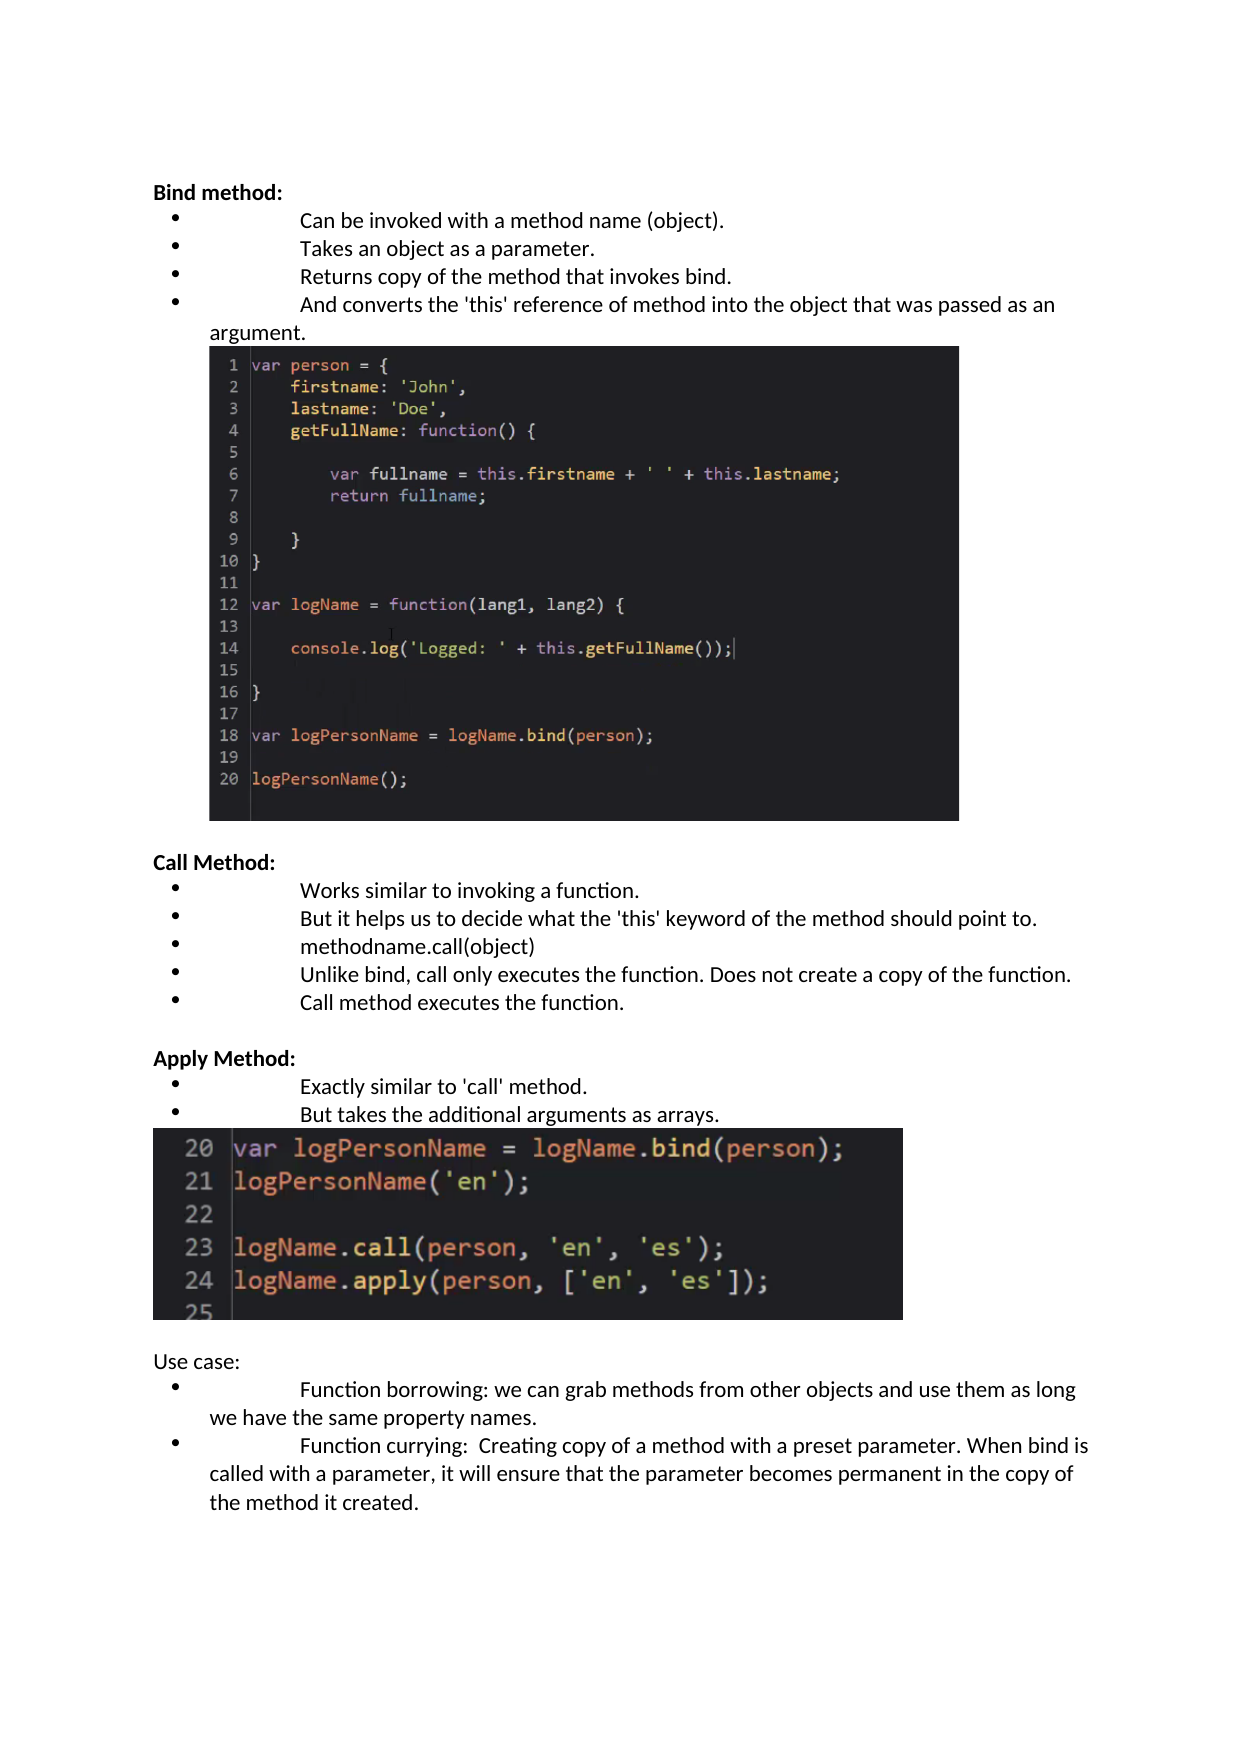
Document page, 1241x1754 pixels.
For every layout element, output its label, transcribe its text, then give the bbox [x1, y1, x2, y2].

list Exactly similar to 'call' method. [172, 1072, 1090, 1100]
picture [153, 1128, 903, 1320]
list Function currying: Creating copy of a method with a preset parameter. When bind is called with a parameter, it will ensure that the parameter becomes permanent in the copy of the method it created. [172, 1432, 1090, 1516]
list Call method executes the function. [172, 988, 1090, 1016]
list Returns copy of the method that invokes bind. [172, 262, 1090, 290]
list Unlike bind, call only executes the function. Does not create a copy of the function. [172, 960, 1090, 988]
list Works similar to invoking a function. [172, 876, 1090, 904]
text Use case: [153, 1347, 1090, 1376]
list Can be invoked with a method name (object). [172, 206, 1090, 234]
list But takes the additional arguments as arrays. [172, 1100, 1090, 1128]
picture [209, 346, 960, 821]
text Apply Method: [153, 1044, 1090, 1072]
text Bind method: [153, 178, 1090, 206]
list Takes an object as a parameter. [172, 234, 1090, 262]
list Function borrowing: we can grab methods from other objects and use them as long we have the same property names. [172, 1376, 1090, 1432]
list But it helps us to decide what the 'this' keyword of the method should point to. [172, 904, 1090, 932]
list And converts the 'this' reference of method into the object that was passed as an argument. [172, 290, 1090, 346]
list methodname.call(object) [172, 932, 1090, 960]
text Call Method: [153, 848, 1090, 876]
